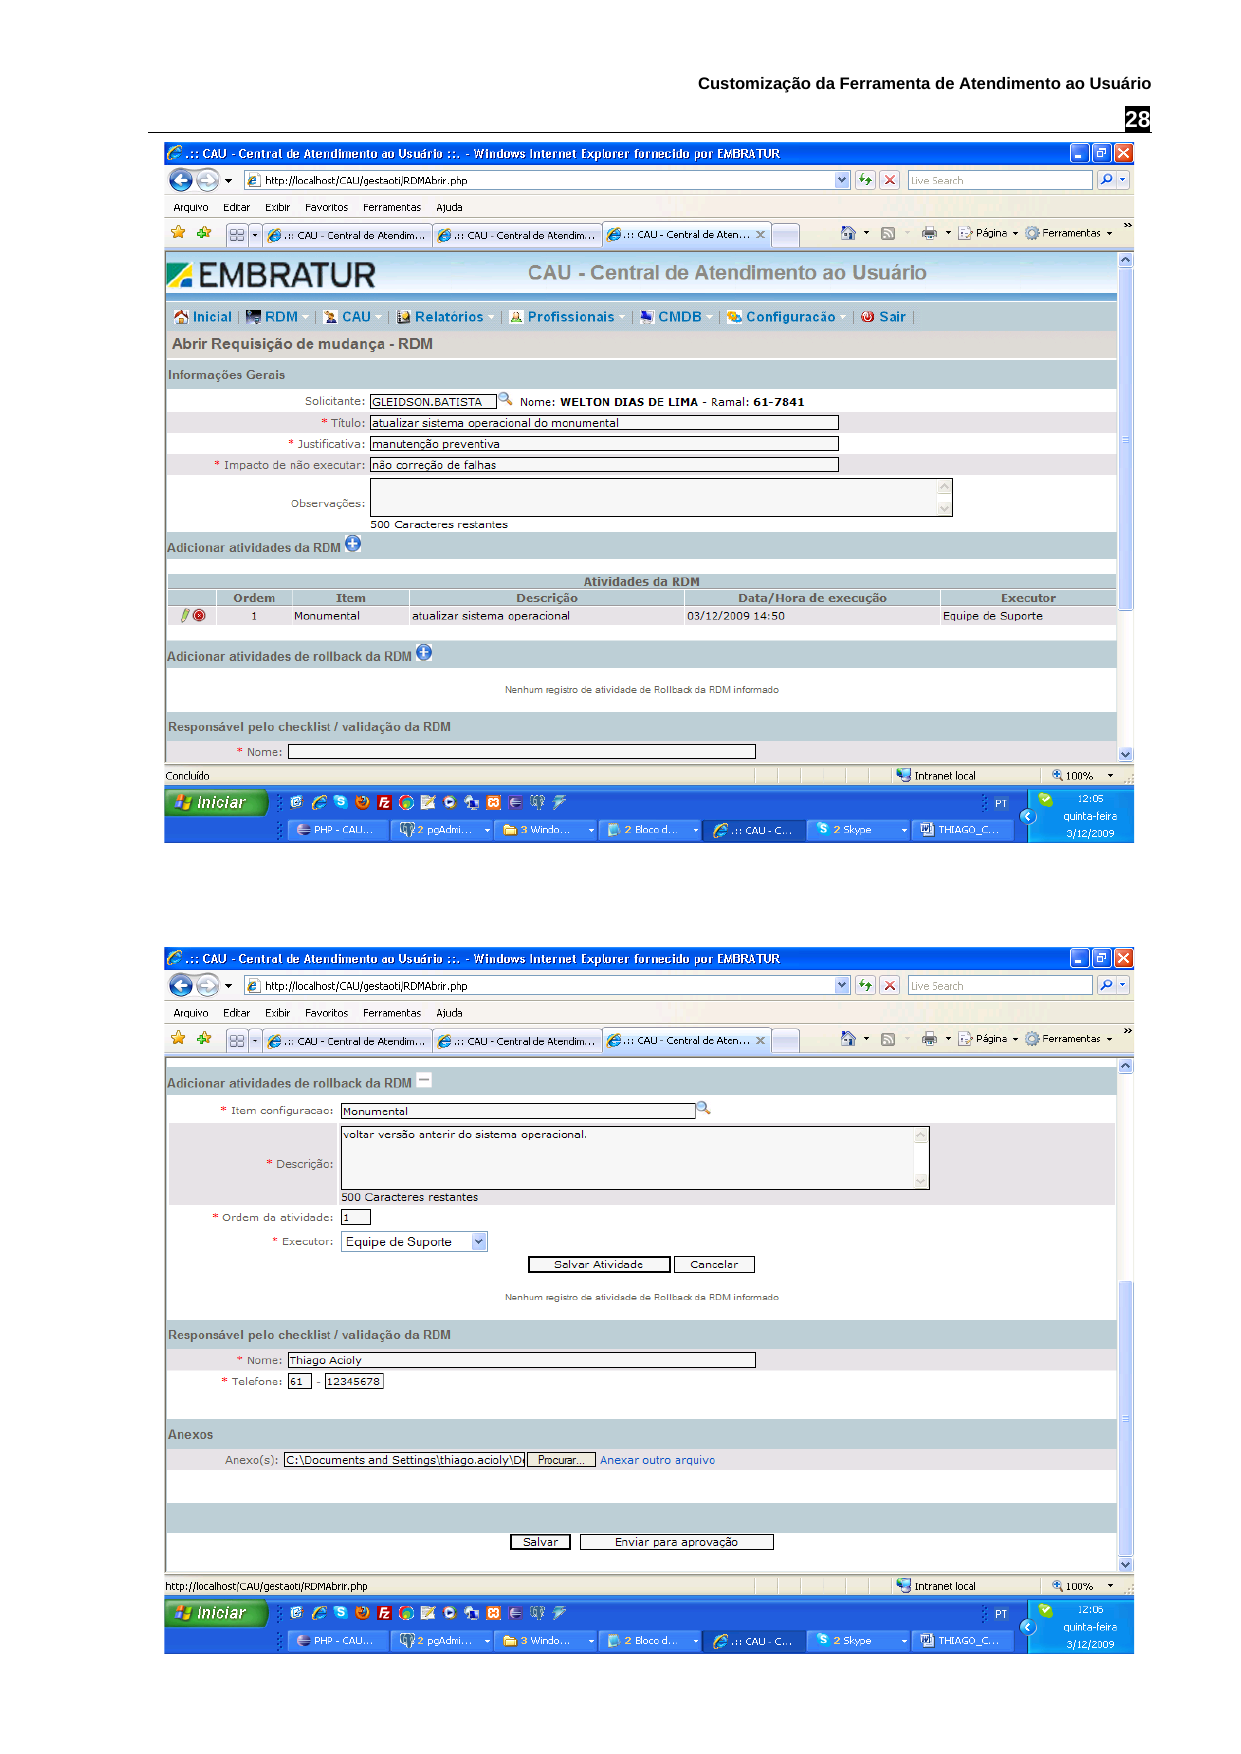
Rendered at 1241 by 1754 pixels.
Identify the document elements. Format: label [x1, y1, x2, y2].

picture [164, 947, 1135, 1654]
picture [164, 142, 1135, 843]
